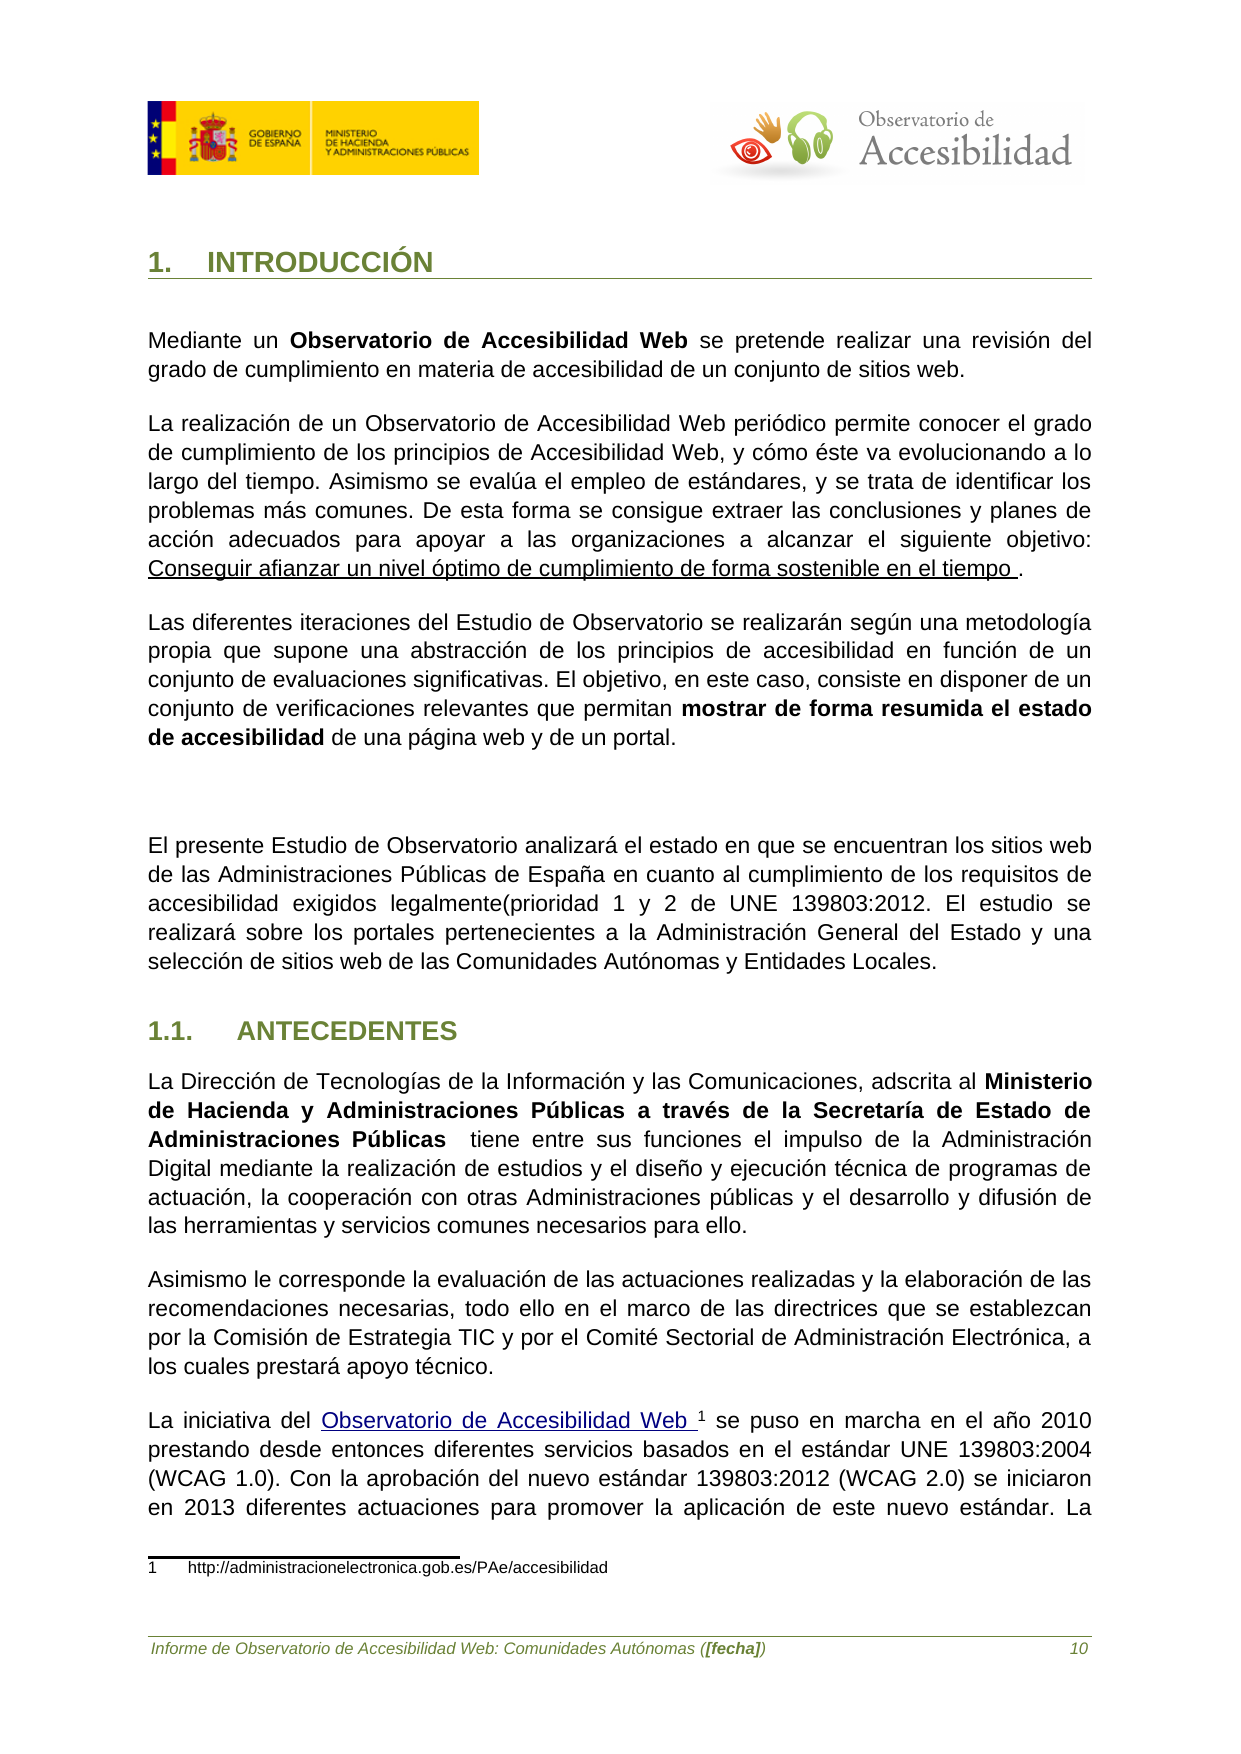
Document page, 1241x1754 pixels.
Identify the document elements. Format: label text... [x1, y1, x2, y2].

picture [147, 101, 479, 175]
text Mediante un Observatorio de Accesibilidad Web se pretende realizar una revisión del grado de cumplimiento en materia de accesibilidad de un conjunto de sitios web. [148, 327, 1092, 382]
subtitle Introducción [148, 245, 1092, 278]
text Las diferentes iteraciones del Estudio de Observatorio se realizarán según una metodología propia que supone una abstracción de los principios de accesibilidad en función de un conjunto de evaluaciones significativas. El objetivo, en este caso, consiste en disponer de un conjunto de verificaciones relevantes que permitan mostrar de forma resumida el estado de accesibilidad de una página web y de un portal. [148, 608, 1092, 751]
subtitle Antecedentes [148, 1014, 1092, 1046]
text La realización de un Observatorio de Accesibilidad Web periódico permite conocer el grado de cumplimiento de los principios de Accesibilidad Web, y cómo éste va evolucionando a lo largo del tiempo. Asimismo se evalúa el empleo de estándares, y se trata de identificar los problemas más comunes. De esta forma se consigue extraer las conclusiones y planes de acción adecuados para apoyar a las organizaciones a alcanzar el siguiente objetivo: Conseguir afianzar un nivel óptimo de cumplimiento de forma sostenible en el tiempo . [148, 410, 1092, 581]
text El presente Estudio de Observatorio analizará el estado en que se encuentran los sitios web de las Administraciones Públicas de España en cuanto al cumplimiento de los requisitos de accesibilidad exigidos legalmente(prioridad 1 y 2 de UNE 139803:2012. El estudio se realizará sobre los portales pertenecientes a la Administración General del Estado y una selección de sitios web de las Comunidades Autónomas y Entidades Locales. [148, 832, 1092, 974]
text Asimismo le corresponde la evaluación de las actuaciones realizadas y la elaboración de las recomendaciones necesarias, todo ello en el marco de las directrices que se establezcan por la Comisión de Estrategia TIC y por el Comité Sectorial de Administración Electrónica, a los cuales prestará apoyo técnico. [148, 1266, 1092, 1379]
text La iniciativa del Observatorio de Accesibilidad Web se puso en marcha en el año 2010 prestando desde entonces diferentes servicios basados en el estándar UNE 139803:2004 (WCAG 1.0). Con la aprobación del nuevo estándar 139803:2012 (WCAG 2.0) se iniciaron en 2013 diferentes actuaciones para promover la aplicación de este nuevo estándar. La [148, 1407, 1092, 1520]
text La Dirección de Tecnologías de la Información y las Comunicaciones, adscrita al Ministerio de Hacienda y Administraciones Públicas a través de la Secretaría de Estado de Administraciones Públicas tiene entre sus funciones el impulso de la Administración Digital mediante la realización de estudios y el diseño y ejecución técnica de programas de actuación, la cooperación con otras Administraciones públicas y el desarrollo y difusión de las herramientas y servicios comunes necesarios para ello. [148, 1068, 1092, 1239]
picture [710, 102, 1086, 185]
text http://administracionelectronica.gob.es/PAe/accesibilidad [148, 1558, 1092, 1577]
